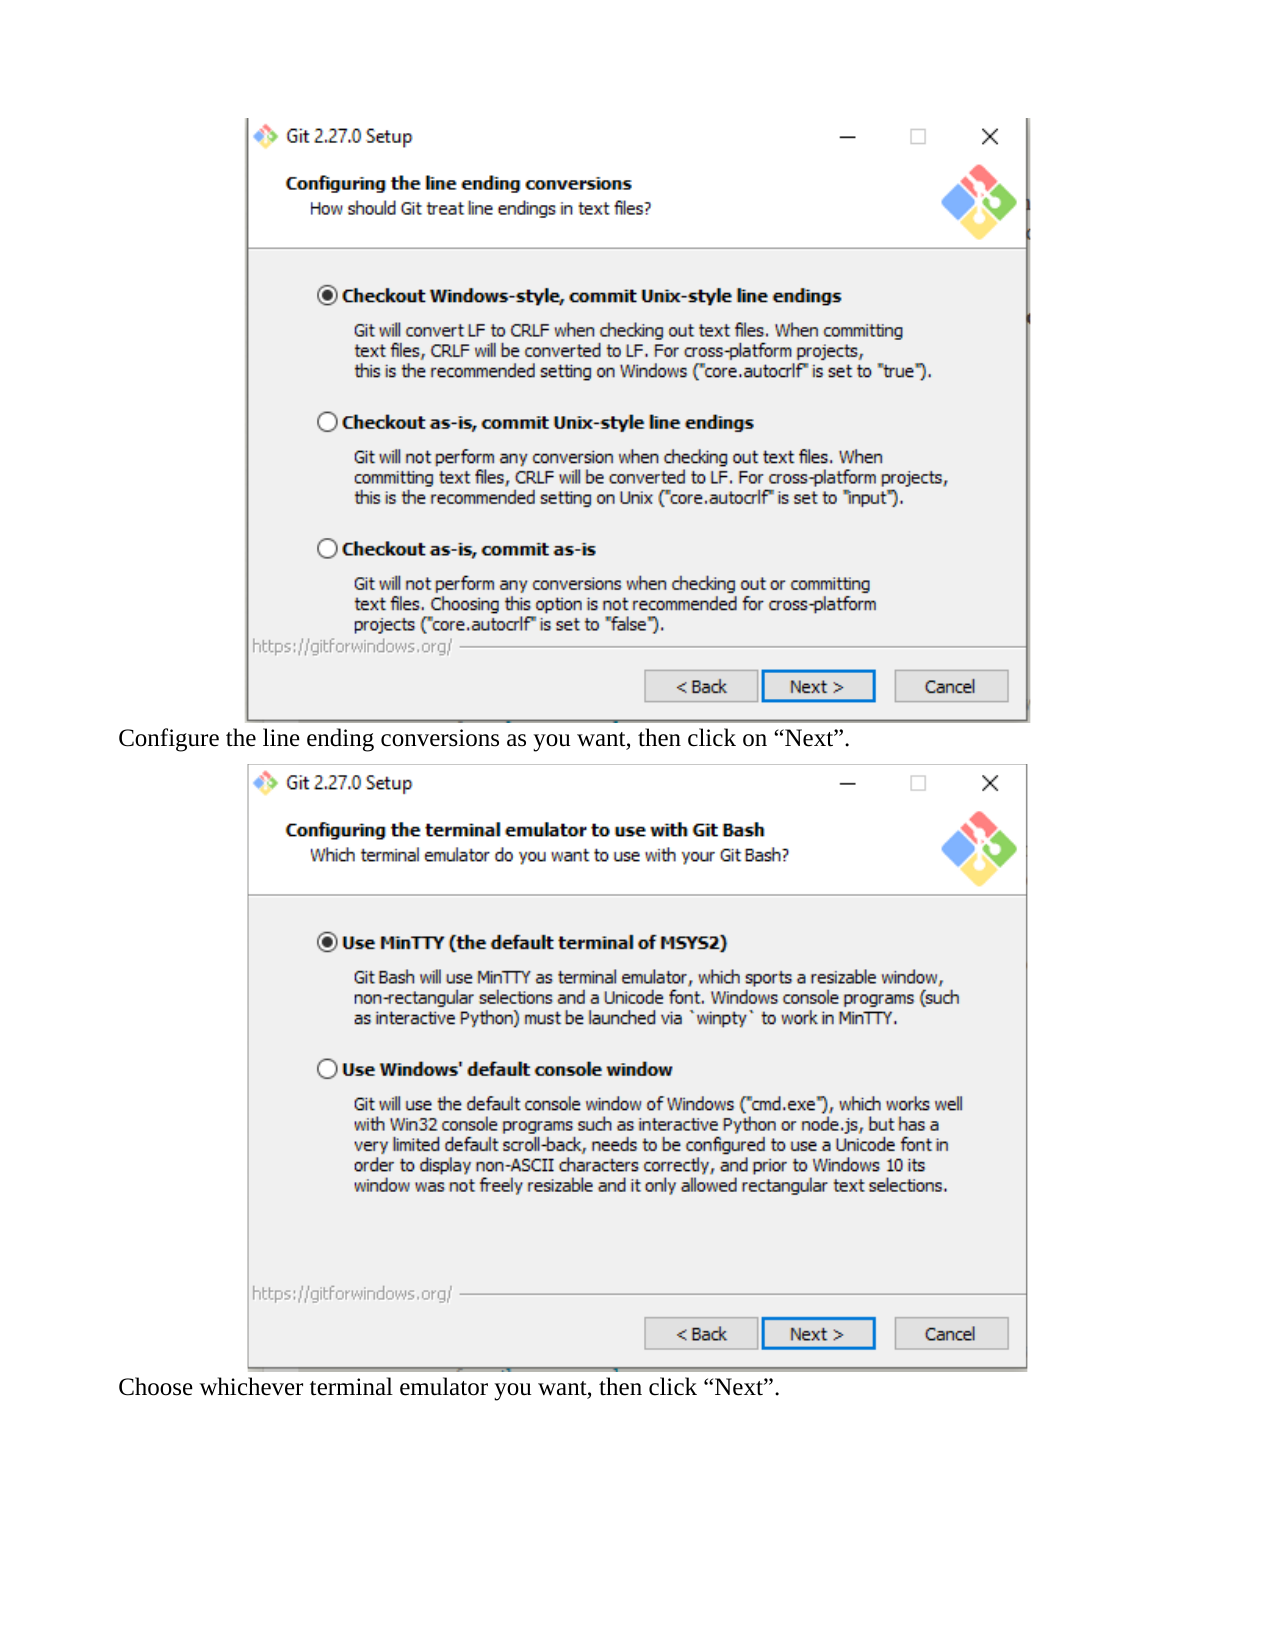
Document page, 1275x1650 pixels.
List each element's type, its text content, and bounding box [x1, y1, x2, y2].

text Choose whichever terminal emulator you want, then click “Next”. [118, 764, 1157, 1401]
picture [247, 764, 1028, 1372]
picture [244, 118, 1031, 723]
text Configure the line ending conversions as you want, then click on “Next”. [118, 118, 1157, 752]
